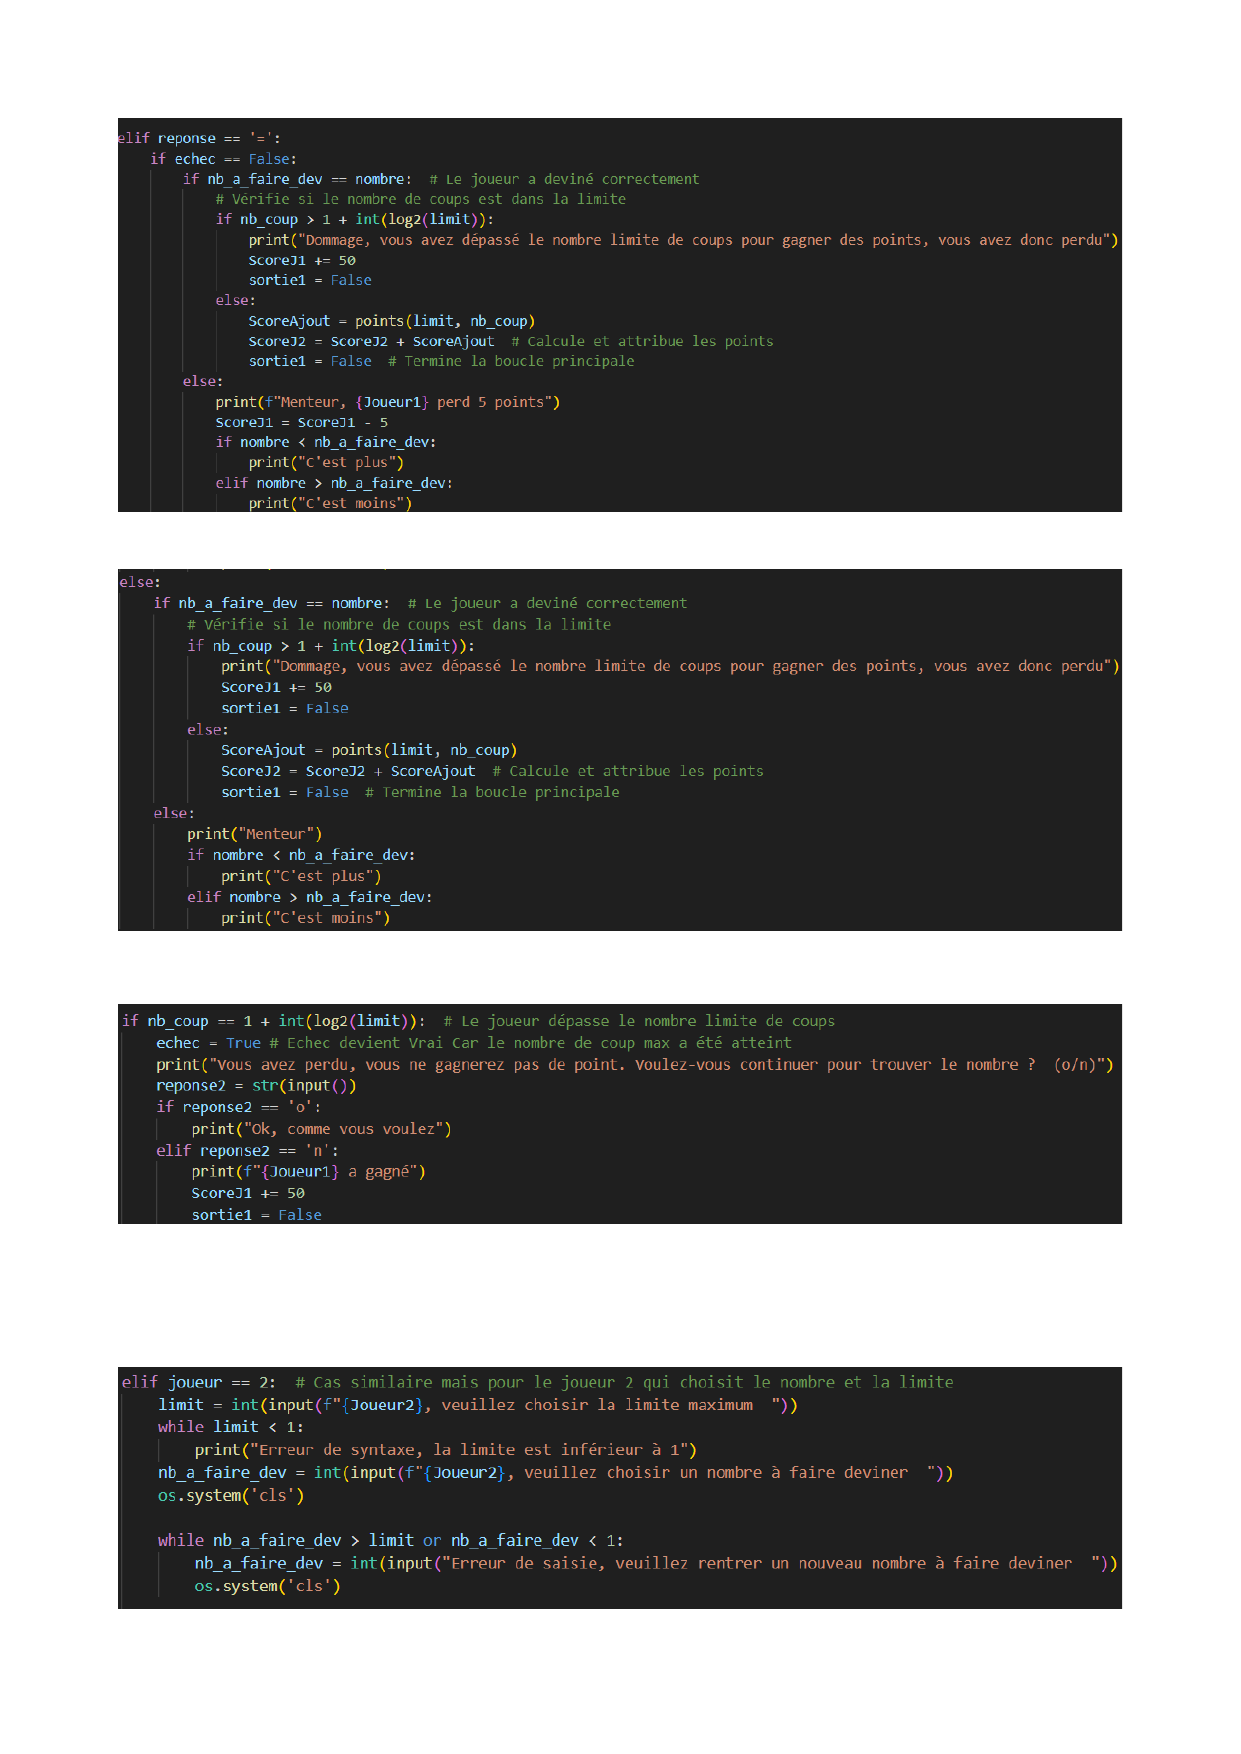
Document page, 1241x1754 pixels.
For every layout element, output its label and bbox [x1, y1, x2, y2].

picture [118, 1004, 1123, 1224]
picture [118, 569, 1123, 931]
picture [118, 1367, 1123, 1609]
picture [118, 118, 1123, 512]
